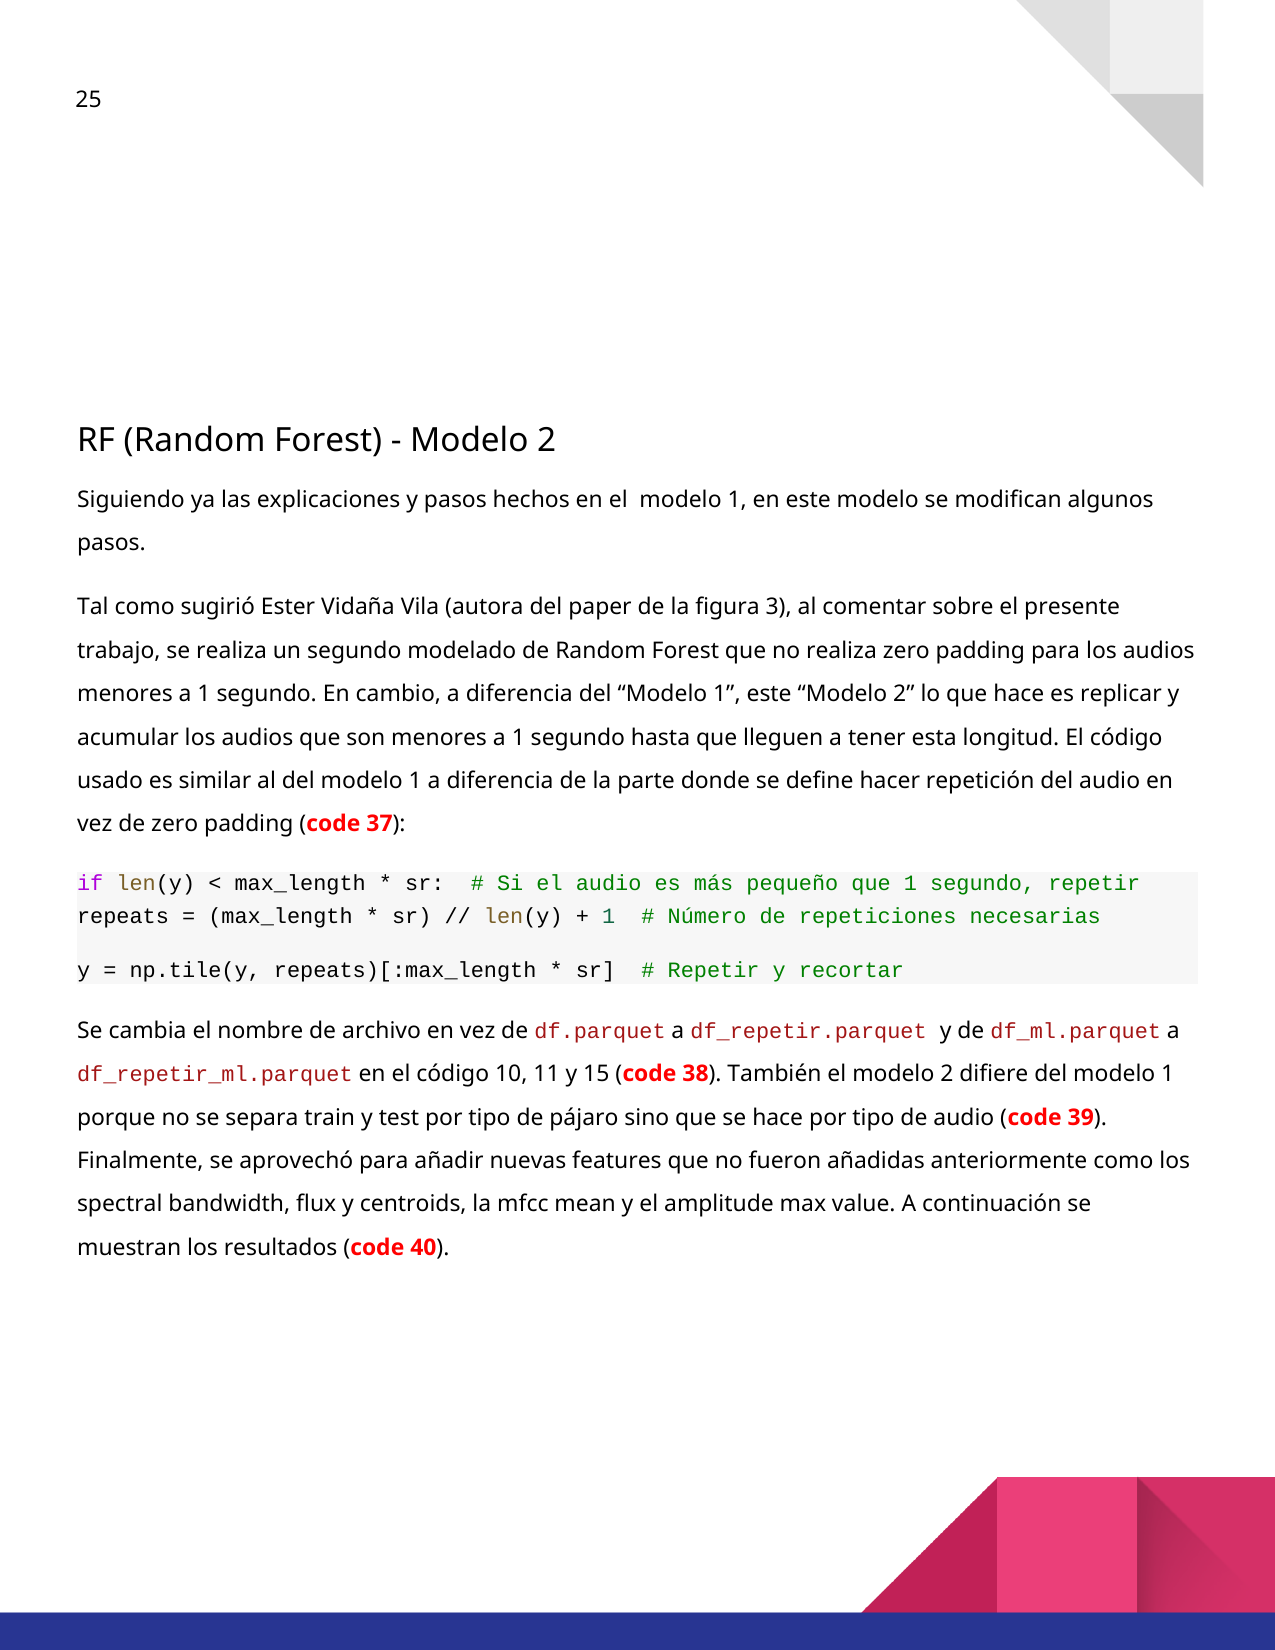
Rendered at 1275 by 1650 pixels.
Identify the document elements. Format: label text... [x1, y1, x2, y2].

picture [1015, 0, 1204, 188]
text Tal como sugirió Ester Vidaña Vila (autora del paper de la figura 3), al comentar sobre el presente trabajo, se realiza un segundo modelado de Random Forest que no realiza zero padding para los audios menores a 1 segundo. En cambio, a diferencia del “Modelo 1”, este “Modelo 2” lo que hace es replicar y acumular los audios que son menores a 1 segundo hasta que lleguen a tener esta longitud. El código usado es similar al del modelo 1 a diferencia de la parte donde se define hacer repetición del audio en vez de zero padding (code 37): [77, 590, 1198, 839]
text if len(y) < max_length * sr: # Si el audio es más pequeño que 1 segundo, repetir repeats = (max_length * sr) // len(y) + 1 # Número de repeticiones necesarias [77, 872, 1198, 930]
subtitle RF (Random Forest) - Modelo 2 [77, 416, 1198, 462]
text Se cambia el nombre de archivo en vez de df.parquet a df_repetir.parquet y de df_ml.parquet a df_repetir_ml.parquet en el código 10, 11 y 15 (code 38). También el modelo 2 difiere del modelo 1 porque no se separa train y test por tipo de pájaro sino que se hace por tipo de audio (code 39). Finalmente, se aprovechó para añadir nuevas features que no fueron añadidas anteriormente como los spectral bandwidth, flux y centroids, la mfcc mean y el amplitude max value. A continuación se muestran los resultados (code 40). [77, 1014, 1198, 1262]
text y = np.tile(y, repeats)[:max_length * sr] # Repetir y recortar [77, 959, 1198, 984]
picture [0, 1475, 1275, 1650]
text Siguiendo ya las explicaciones y pasos hechos en el modelo 1, en este modelo se modifican algunos pasos. [77, 482, 1198, 557]
